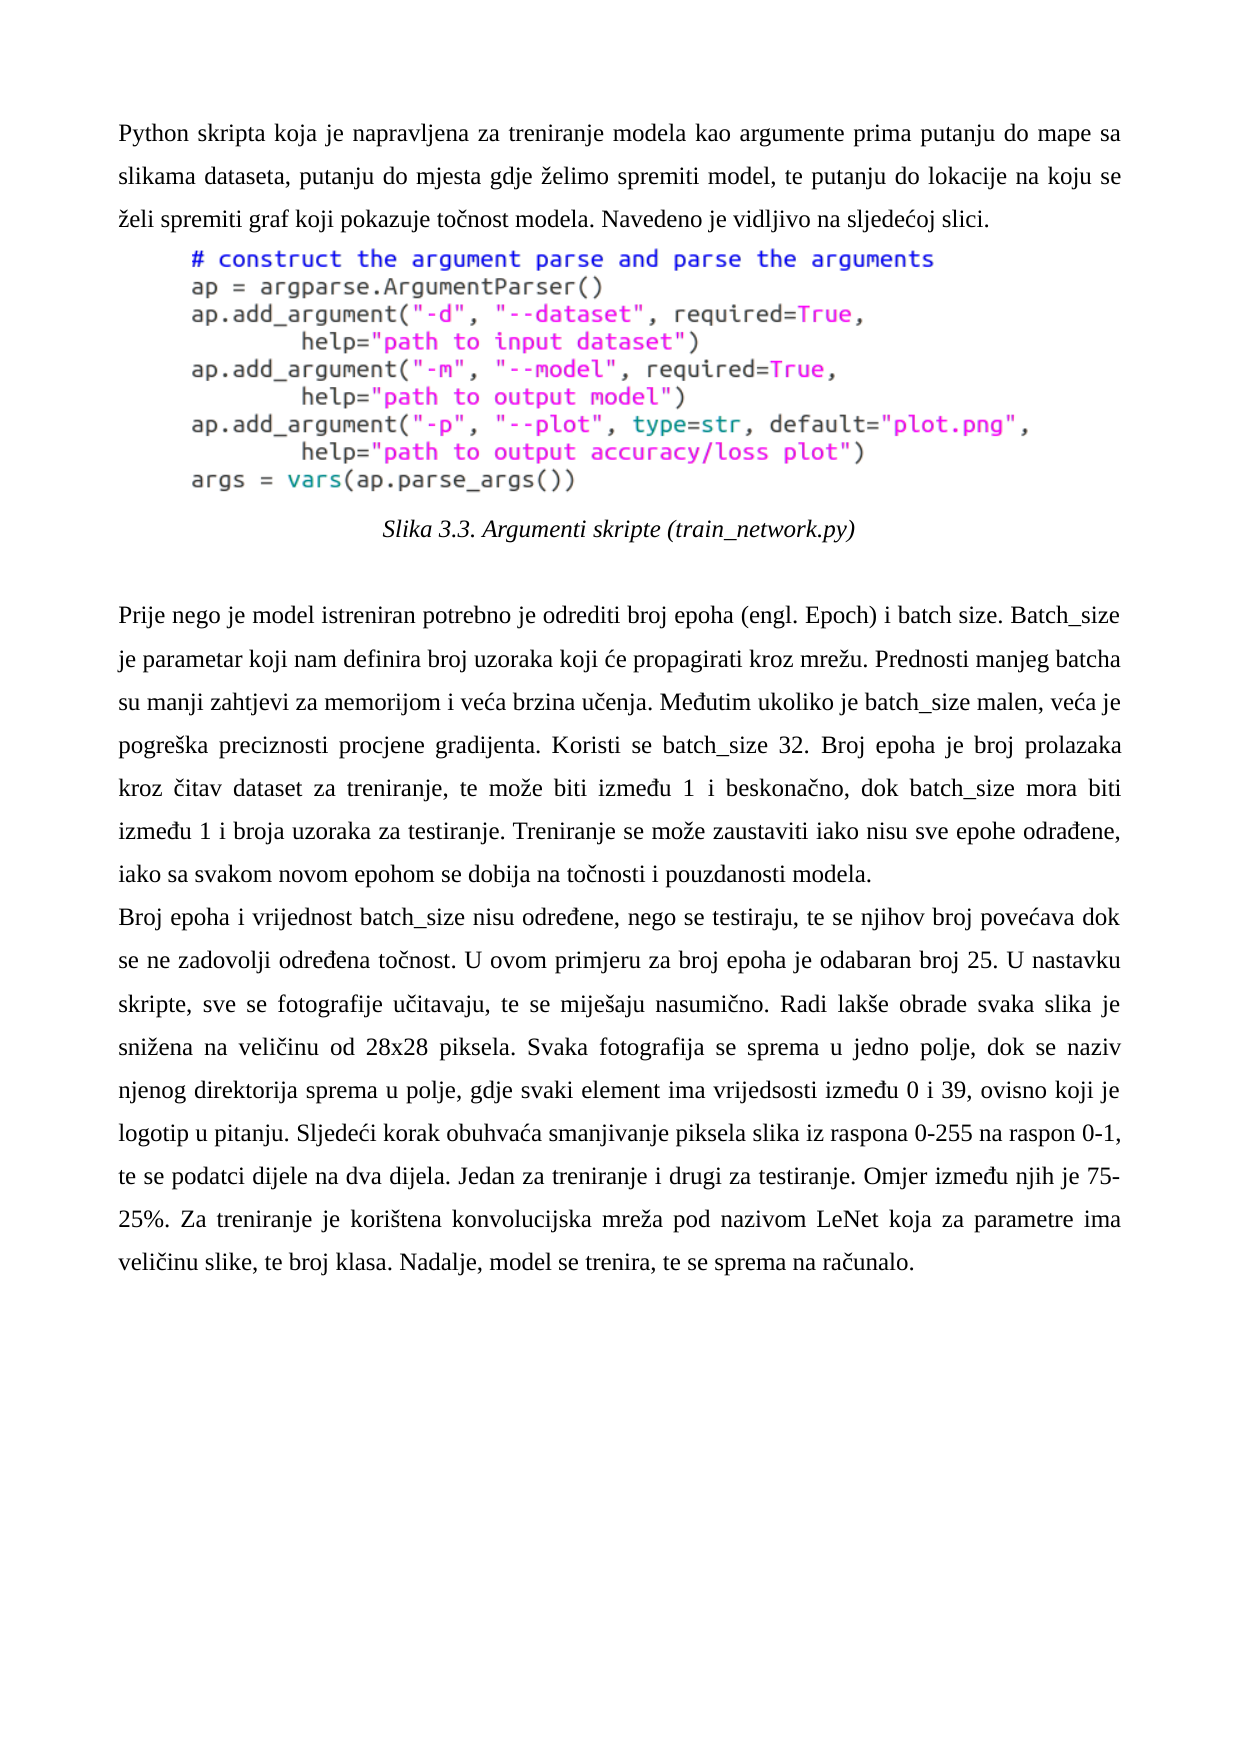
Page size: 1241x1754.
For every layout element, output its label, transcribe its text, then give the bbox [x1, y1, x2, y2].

picture [192, 247, 1049, 500]
text Broj epoha i vrijednost batch_size nisu određene, nego se testiraju, te se njihov broj povećava dok se ne zadovolji određena točnost. U ovom primjeru za broj epoha je odabaran broj 25. U nastavku skripte, sve se fotografije učitavaju, te se miješaju nasumično. Radi lakše obrade svaka slika je snižena na veličinu od 28x28 piksela. Svaka fotografija se sprema u jedno polje, dok se naziv njenog direktorija sprema u polje, gdje svaki element ima vrijedsosti između 0 i 39, ovisno koji je logotip u pitanju. Sljedeći korak obuhvaća smanjivanje piksela slika iz raspona 0-255 na raspon 0-1, te se podatci dijele na dva dijela. Jedan za treniranje i drugi za testiranje. Omjer između njih je 75-25%. Za treniranje je korištena konvolucijska mreža pod nazivom LeNet koja za parametre ima veličinu slike, te broj klasa. Nadalje, model se trenira, te se sprema na računalo. [118, 902, 1122, 1276]
text Prije nego je model istreniran potrebno je odrediti broj epoha (engl. Epoch) i batch size. Batch_size je parametar koji nam definira broj uzoraka koji će propagirati kroz mrežu. Prednosti manjeg batcha su manji zahtjevi za memorijom i veća brzina učenja. Međutim ukoliko je batch_size malen, veća je pogreška preciznosti procjene gradijenta. Koristi se batch_size 32. Broj epoha je broj prolazaka kroz čitav dataset za treniranje, te može biti između 1 i beskonačno, dok batch_size mora biti između 1 i broja uzoraka za testiranje. Treniranje se može zaustaviti iako nisu sve epohe odrađene, iako sa svakom novom epohom se dobija na točnosti i pouzdanosti modela. [118, 601, 1122, 888]
text Python skripta koja je napravljena za treniranje modela kao argumente prima putanju do mape sa slikama dataseta, putanju do mjesta gdje želimo spremiti model, te putanju do lokacije na koju se želi spremiti graf koji pokazuje točnost modela. Navedeno je vidljivo na sljedećoj slici. [118, 118, 1122, 233]
text Slika 3.3. Argumenti skripte (train_network.py) [118, 247, 1122, 543]
